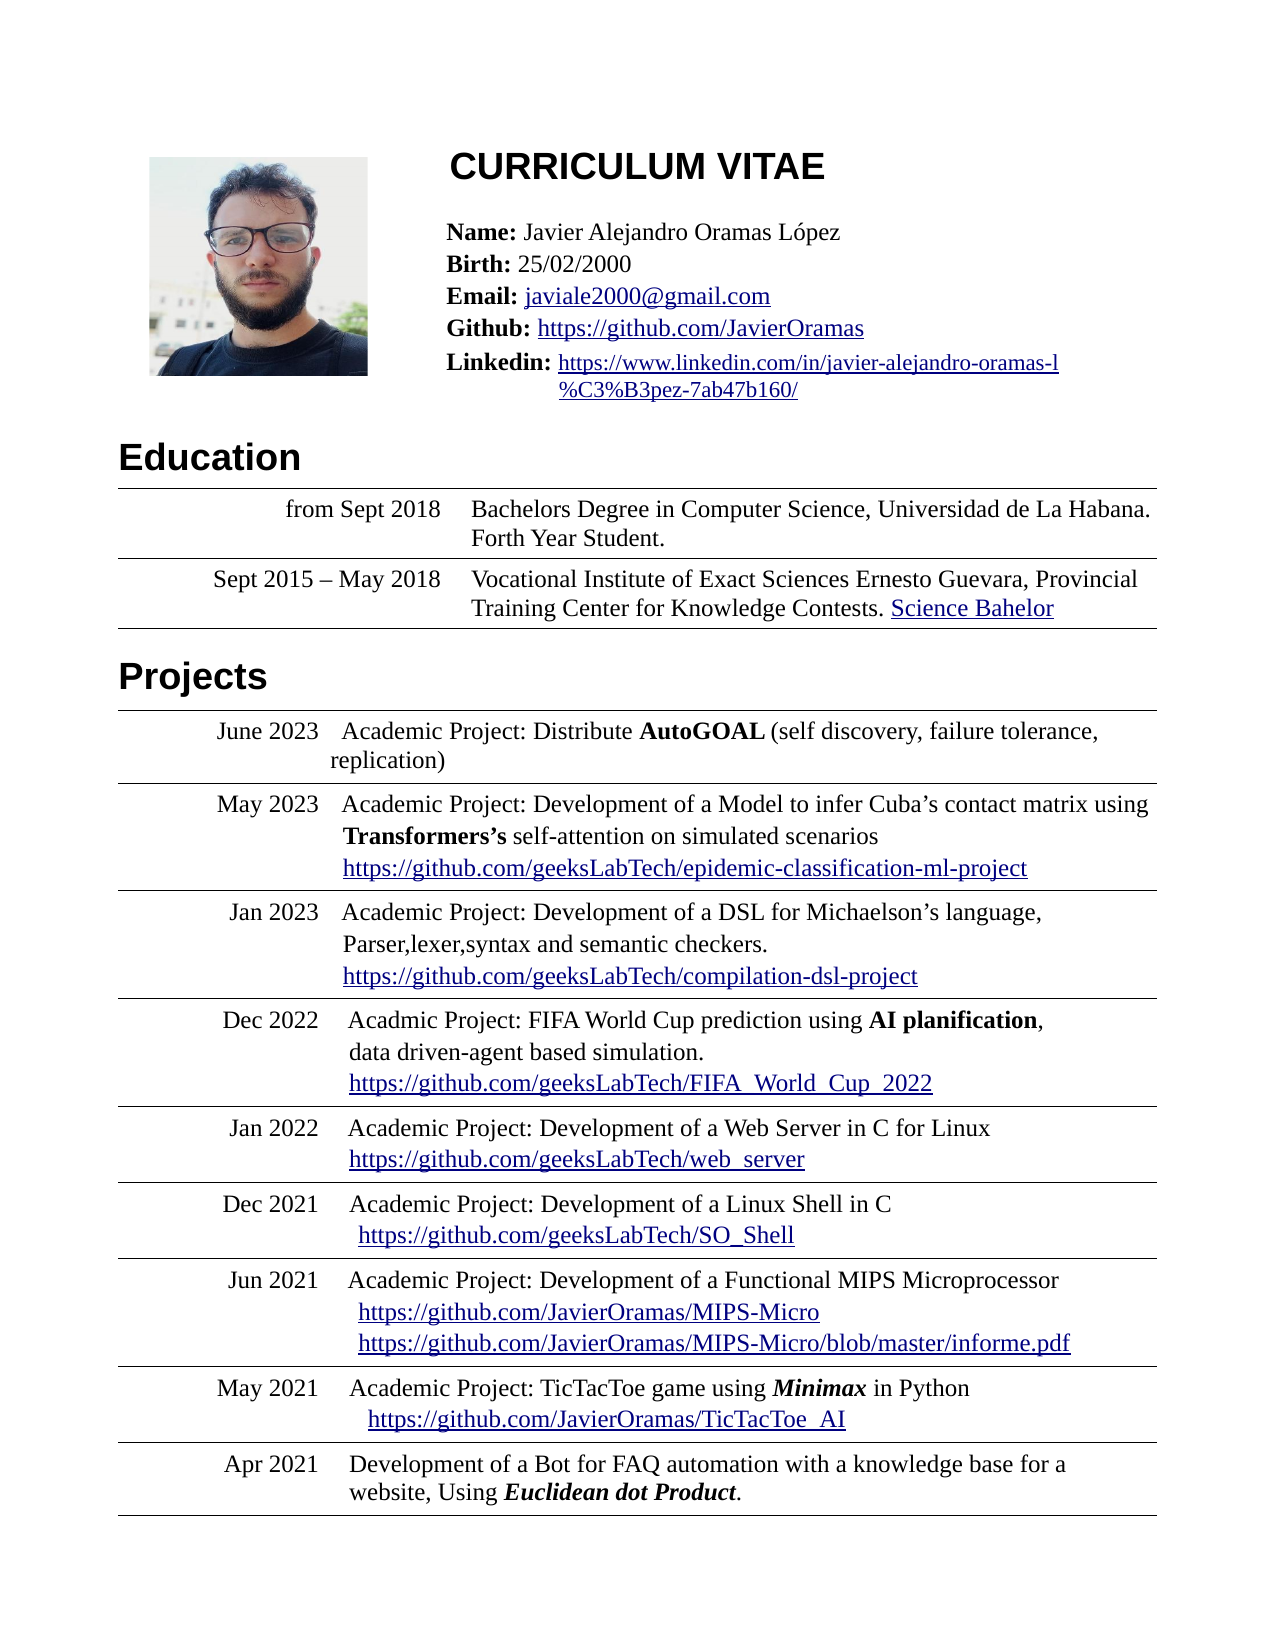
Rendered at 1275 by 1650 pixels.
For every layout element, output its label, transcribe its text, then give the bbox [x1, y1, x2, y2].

table_header Academic Project: Distribute AutoGOAL (self discovery, failure tolerance, replication) [324, 711, 1157, 783]
table_header Bachelors Degree in Computer Science, Universidad de La Habana. Forth Year Student. [446, 489, 1157, 557]
text Linkedin: https://www.linkedin.com/in/javier-alejandro-oramas-l%C3%B3pez-7ab47b160/ [446, 347, 1157, 402]
table_cell Jan 2022 [118, 1107, 324, 1182]
picture [149, 157, 368, 376]
table_cell Sept 2015 – May 2018 [118, 559, 446, 627]
table_cell Jan 2023 [118, 891, 324, 998]
table_cell Academic Project: Development of a Functional MIPS Microprocessor https://github.com/JavierOramas/MIPS-Micro https://github.com/JavierOramas/MIPS-Micro/blob/master/informe.pdf [324, 1259, 1157, 1366]
table_cell Apr 2021 [118, 1443, 324, 1515]
table_cell Academic Project: Development of a Model to infer Cuba’s contact matrix using Transformers’s self-attention on simulated scenarios https://github.com/geeksLabTech/epidemic-classification-ml-project [324, 784, 1157, 890]
table_header June 2023 [118, 711, 324, 783]
text Github: https://github.com/JavierOramas [446, 313, 1157, 341]
subtitle Education [118, 435, 1157, 478]
table_cell Jun 2021 [118, 1259, 324, 1366]
table_cell May 2021 [118, 1367, 324, 1442]
table_cell Academic Project: TicTacToe game using Minimax in Python https://github.com/JavierOramas/TicTacToe_AI [324, 1367, 1157, 1442]
text Email: javiale2000@gmail.com [446, 281, 1157, 309]
table_cell May 2023 [118, 784, 324, 890]
table_cell Dec 2022 [118, 999, 324, 1106]
table_cell Vocational Institute of Exact Sciences Ernesto Guevara, Provincial Training Center for Knowledge Contests. Science Bahelor [446, 559, 1157, 627]
table_cell Academic Project: Development of a DSL for Michaelson’s language, Parser,lexer,syntax and semantic checkers. https://github.com/geeksLabTech/compilation-dsl-project [324, 891, 1157, 998]
text Birth: 25/02/2000 [446, 249, 1157, 278]
subtitle Projects [118, 653, 1157, 697]
table_cell Development of a Bot for FAQ automation with a knowledge base for a website, Using Euclidean dot Product. [324, 1443, 1157, 1515]
table_cell Dec 2021 [118, 1183, 324, 1258]
text Name: Javier Alejandro Oramas López [446, 217, 1157, 246]
table_cell Academic Project: Development of a Linux Shell in C https://github.com/geeksLabTech/SO_Shell [324, 1183, 1157, 1258]
table_cell Acadmic Project: FIFA World Cup prediction using AI planification, data driven-agent based simulation. https://github.com/geeksLabTech/FIFA_World_Cup_2022 [324, 999, 1157, 1106]
subtitle CURRICULUM VITAE [118, 144, 1157, 187]
table_header from Sept 2018 [118, 489, 446, 557]
table_cell Academic Project: Development of a Web Server in C for Linux https://github.com/geeksLabTech/web_server [324, 1107, 1157, 1182]
